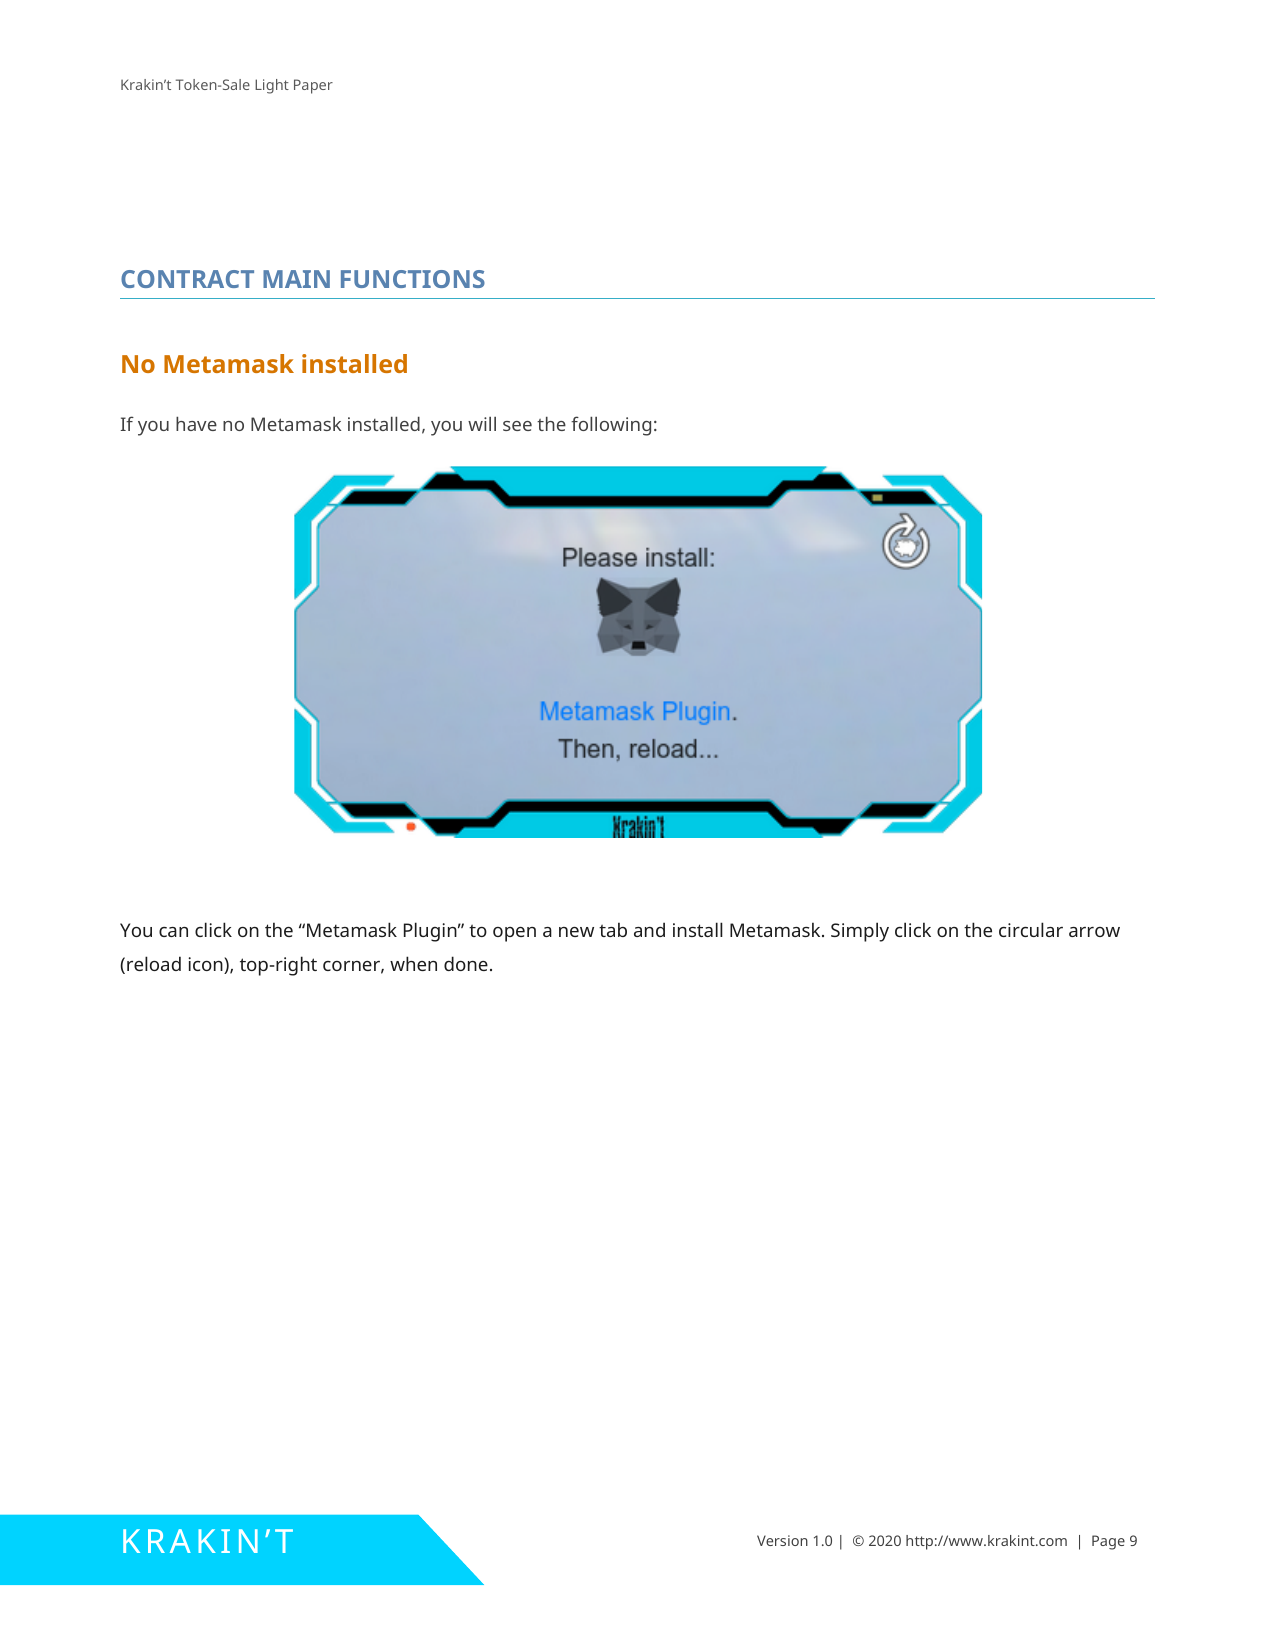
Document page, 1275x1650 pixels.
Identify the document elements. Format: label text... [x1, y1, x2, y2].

text You can click on the “Metamask Plugin” to open a new tab and install Metamask. Simply click on the circular arrow (reload icon), top-right corner, when done. [120, 918, 1155, 976]
text If you have no Metamask installed, you will see the following: [120, 412, 1155, 437]
subtitle Contract Main functions [120, 262, 1155, 298]
picture [293, 465, 983, 838]
text No Metamask installed [120, 347, 1155, 381]
